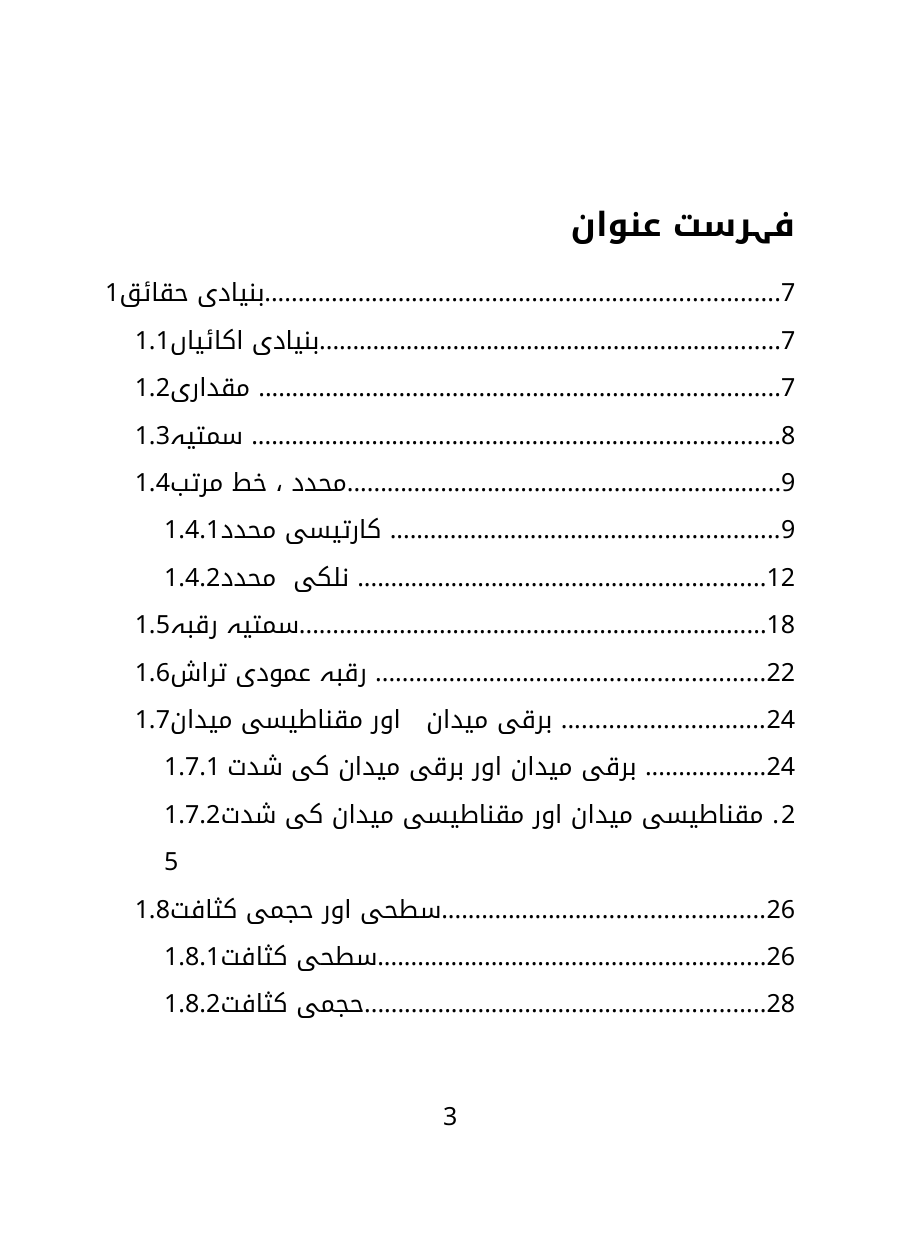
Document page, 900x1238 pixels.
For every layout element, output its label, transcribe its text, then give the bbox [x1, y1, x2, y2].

subtitle فہرست عنوان [105, 194, 795, 257]
text 1.3سمتیہ 8 [134, 412, 795, 459]
text 1.8.2حجمی کثافت 28 [164, 981, 795, 1028]
text 1.7.2مقناطیسی میدان اور مقناطیسی میدان کی شدت 25 [164, 791, 795, 886]
text 1.5سمتیہ رقبہ 18 [134, 602, 795, 649]
text 1.7.1 برقی میدان اور برقی میدان کی شدت 24 [164, 744, 795, 791]
text 1.2مقداری 7 [134, 364, 795, 412]
text 1.8سطحی اور حجمی کثافت 26 [134, 886, 795, 933]
text 1.4محدد ، خط مرتب 9 [134, 459, 795, 507]
text 1.1بنیادی اکائیاں 7 [134, 317, 795, 364]
text 1.4.2نلکی محدد 12 [164, 554, 795, 602]
text 1بنیادی حقائق 7 [105, 270, 795, 317]
text 1.7برقی میدان اور مقناطیسی میدان 24 [134, 696, 795, 744]
text 1.4.1کارتیسی محدد 9 [164, 507, 795, 554]
text 1.8.1سطحی کثافت 26 [164, 933, 795, 981]
text 1.6رقبہ عمودی تراش 22 [134, 649, 795, 696]
